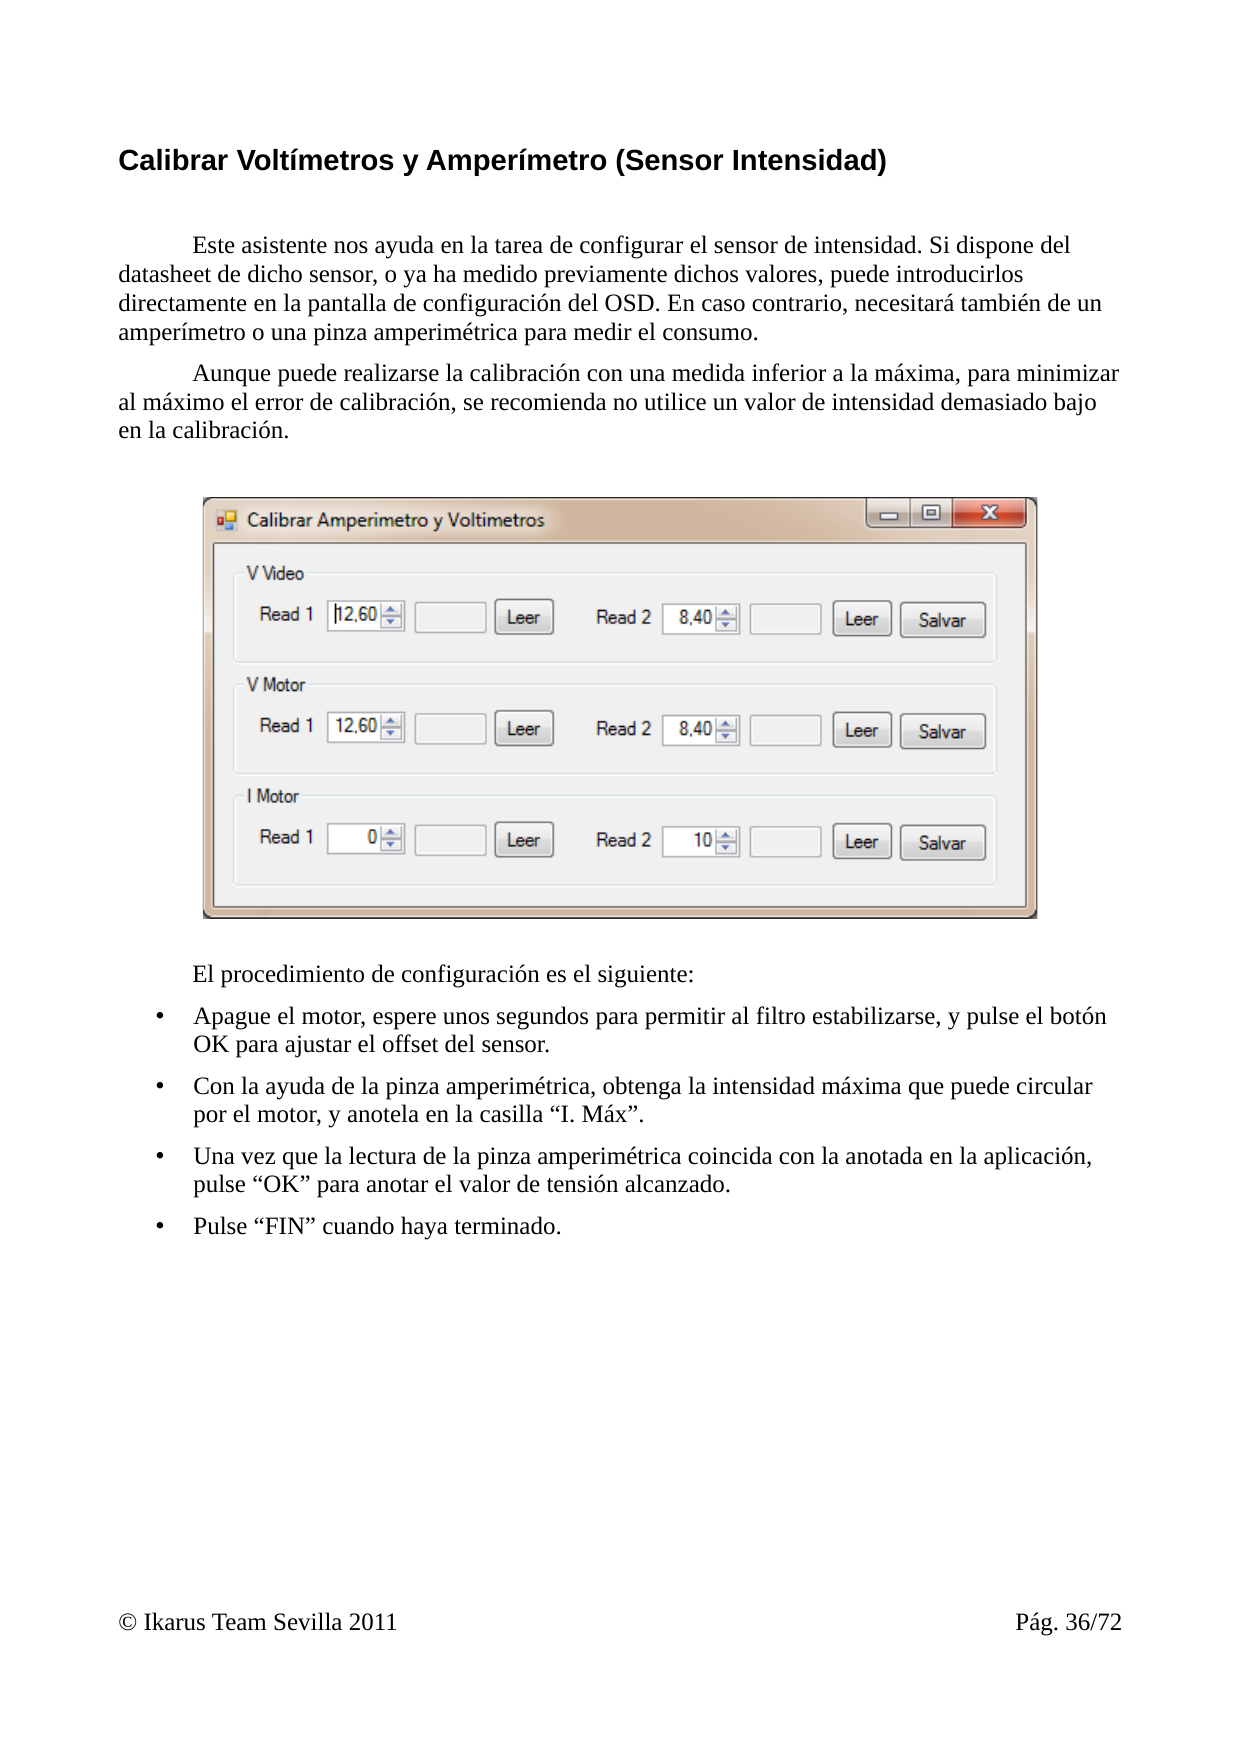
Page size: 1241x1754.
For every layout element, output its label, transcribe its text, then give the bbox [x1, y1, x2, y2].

list Apague el motor, espere unos segundos para permitir al filtro estabilizarse, y pulse el botón OK para ajustar el offset del sensor. [156, 1001, 1122, 1058]
list Una vez que la lectura de la pinza amperimétrica coincida con la anotada en la aplicación, pulse “OK” para anotar el valor de tensión alcanzado. [156, 1141, 1122, 1198]
picture [202, 497, 1038, 919]
text Aunque puede realizarse la calibración con una medida inferior a la máxima, para minimizar al máximo el error de calibración, se recomienda no utilice un valor de intensidad demasiado bajo en la calibración. [118, 358, 1122, 444]
list Con la ayuda de la pinza amperimétrica, obtenga la intensidad máxima que puede circular por el motor, y anotela en la casilla “I. Máx”. [156, 1071, 1122, 1128]
text Este asistente nos ayuda en la tarea de configurar el sensor de intensidad. Si dispone del datasheet de dicho sensor, o ya ha medido previamente dichos valores, puede introducirlos directamente en la pantalla de configuración del OSD. En caso contrario, necesitará también de un amperímetro o una pinza amperimétrica para medir el consumo. [118, 230, 1122, 345]
text El procedimiento de configuración es el siguiente: [118, 959, 1122, 988]
subtitle Calibrar Voltímetros y Amperímetro (Sensor Intensidad) [118, 143, 1122, 177]
list Pulse “FIN” cuando haya terminado. [156, 1211, 1122, 1239]
